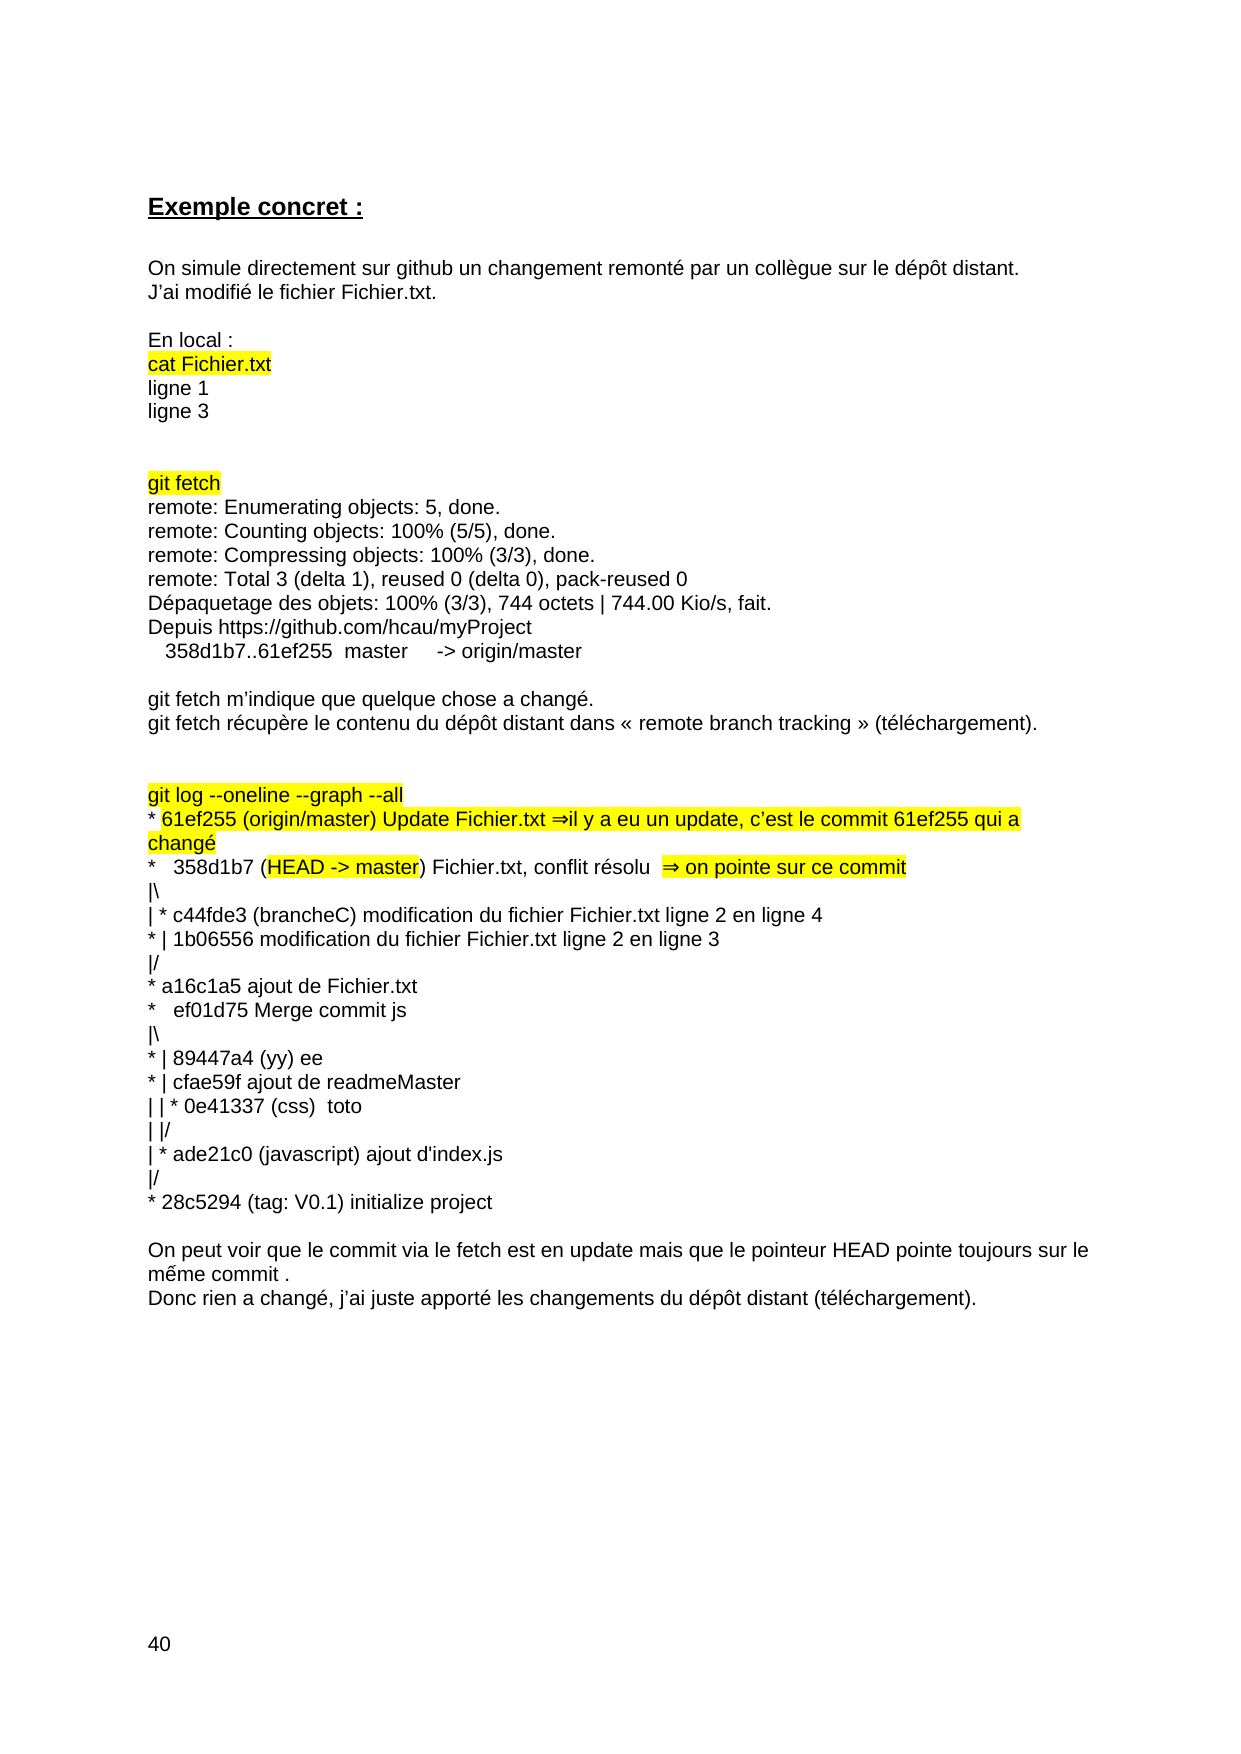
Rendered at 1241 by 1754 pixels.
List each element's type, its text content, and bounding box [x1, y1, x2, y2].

text | * c44fde3 (brancheC) modification du fichier Fichier.txt ligne 2 en ligne 4 [148, 902, 1093, 926]
text Donc rien a changé, j’ai juste apporté les changements du dépôt distant (téléchargement). [148, 1286, 1093, 1310]
text |\ [148, 878, 1093, 902]
text cat Fichier.txt [148, 351, 1093, 375]
text * a16c1a5 ajout de Fichier.txt [148, 974, 1093, 998]
text | |/ [148, 1118, 1093, 1142]
text git fetch m’indique que quelque chose a changé. [148, 687, 1093, 711]
text On simule directement sur github un changement remonté par un collègue sur le dépôt distant. [148, 256, 1093, 279]
subtitle Exemple concret : [148, 192, 1093, 221]
text git log --oneline --graph --all [148, 783, 1093, 807]
text |/ [148, 1166, 1093, 1190]
text | * ade21c0 (javascript) ajout d'index.js [148, 1142, 1093, 1166]
text Depuis https://github.com/hcau/myProject [148, 615, 1093, 639]
text |/ [148, 950, 1093, 974]
text * 61ef255 (origin/master) Update Fichier.txt ⇒il y a eu un update, c’est le commit 61ef255 qui a changé [148, 807, 1093, 854]
text remote: Total 3 (delta 1), reused 0 (delta 0), pack-reused 0 [148, 567, 1093, 591]
text ligne 3 [148, 399, 1093, 423]
text * 358d1b7 (HEAD -> master) Fichier.txt, conflit résolu ⇒ on pointe sur ce commit [148, 854, 1093, 878]
text |\ [148, 1022, 1093, 1046]
text En local : [148, 327, 1093, 351]
text * ef01d75 Merge commit js [148, 998, 1093, 1022]
text Dépaquetage des objets: 100% (3/3), 744 octets | 744.00 Kio/s, fait. [148, 591, 1093, 615]
text * 28c5294 (tag: V0.1) initialize project [148, 1190, 1093, 1214]
text remote: Counting objects: 100% (5/5), done. [148, 519, 1093, 543]
text On peut voir que le commit via le fetch est en update mais que le pointeur HEAD pointe toujours sur le mếme commit . [148, 1238, 1093, 1286]
text git fetch [148, 471, 1093, 495]
text remote: Enumerating objects: 5, done. [148, 495, 1093, 519]
text J’ai modifié le fichier Fichier.txt. [148, 279, 1093, 303]
text remote: Compressing objects: 100% (3/3), done. [148, 543, 1093, 567]
text 358d1b7..61ef255 master -> origin/master [148, 639, 1093, 663]
text * | 89447a4 (yy) ee [148, 1046, 1093, 1070]
text git fetch récupère le contenu du dépôt distant dans « remote branch tracking » (téléchargement). [148, 711, 1093, 735]
text * | cfae59f ajout de readmeMaster [148, 1070, 1093, 1094]
text ligne 1 [148, 375, 1093, 399]
text * | 1b06556 modification du fichier Fichier.txt ligne 2 en ligne 3 [148, 926, 1093, 950]
text | | * 0e41337 (css) toto [148, 1094, 1093, 1118]
